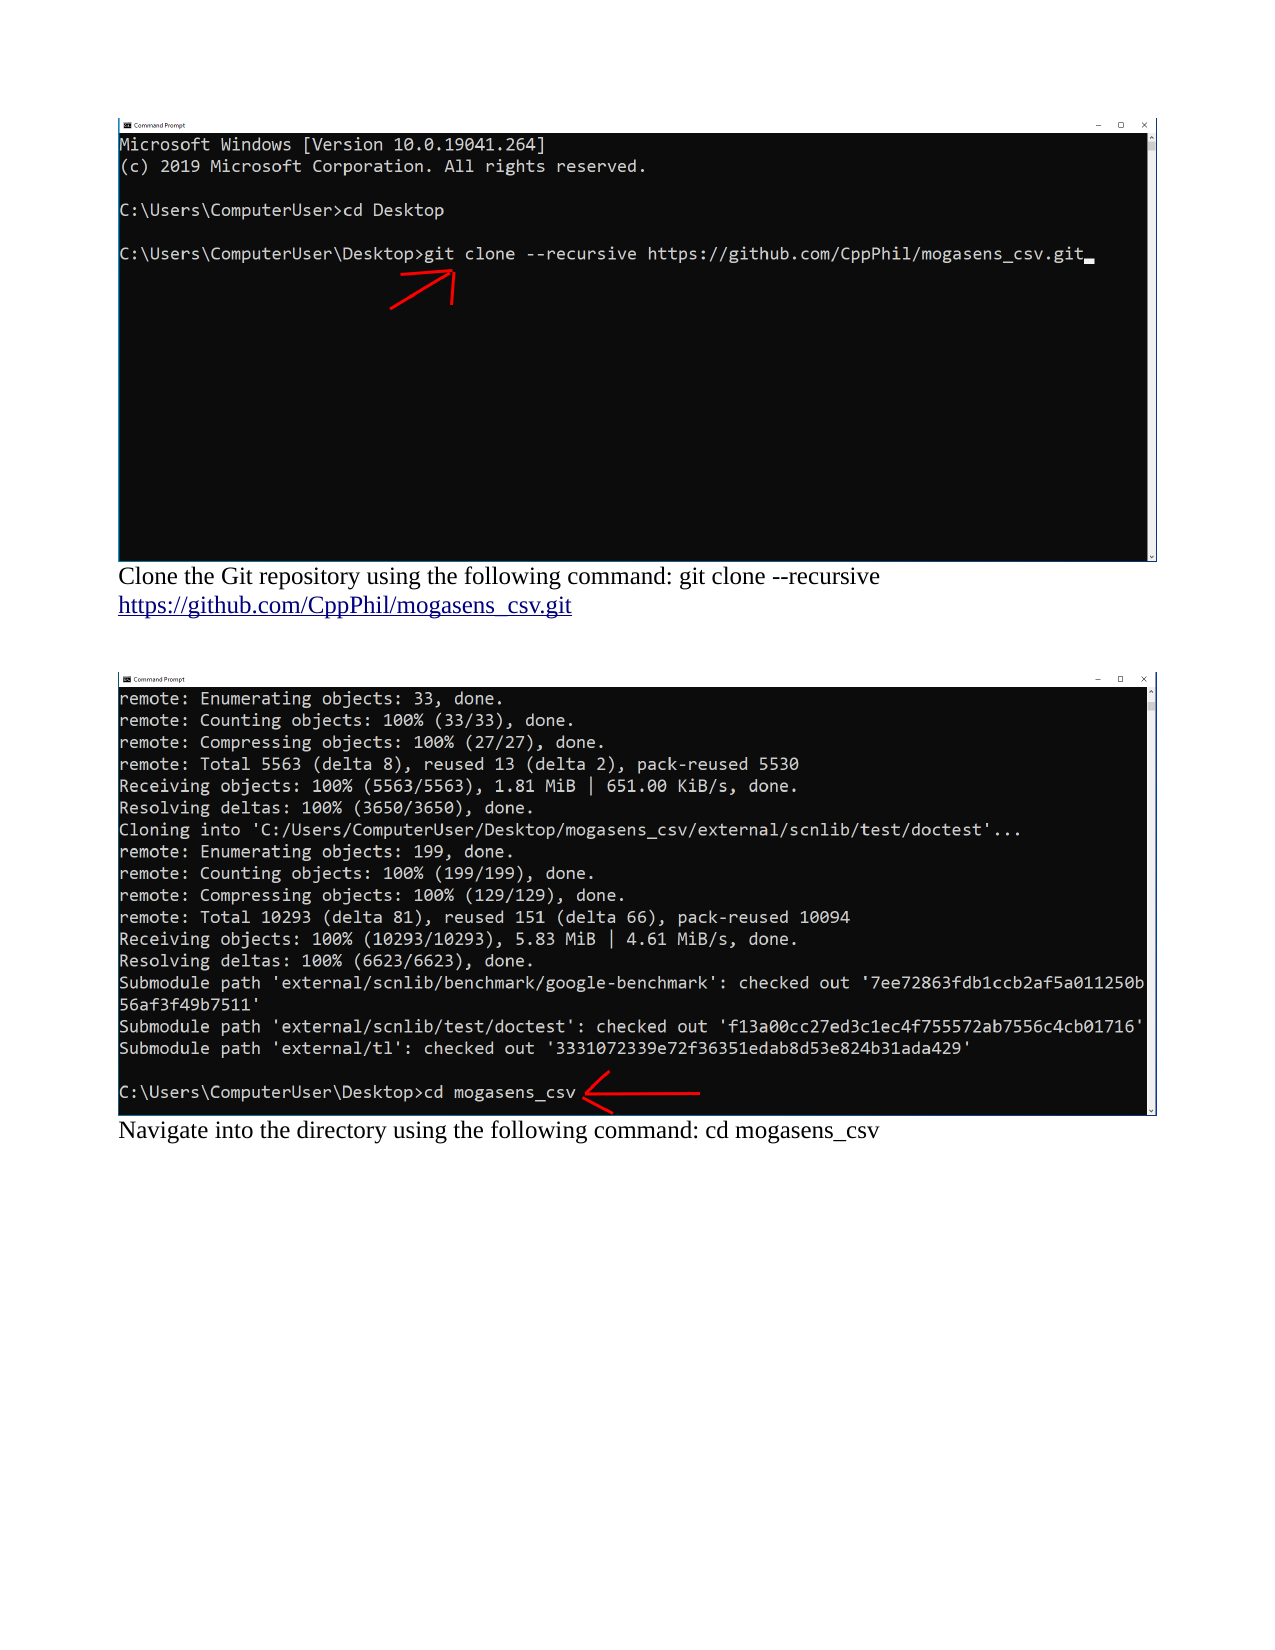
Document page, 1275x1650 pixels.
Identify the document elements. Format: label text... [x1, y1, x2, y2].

picture [120, 118, 1157, 562]
picture [118, 672, 1157, 1116]
text Navigate into the directory using the following command: cd mogasens_csv [118, 1116, 1157, 1144]
text Clone the Git repository using the following command: git clone --recursive https://github.com/CppPhil/mogasens_csv.git [118, 562, 1157, 619]
